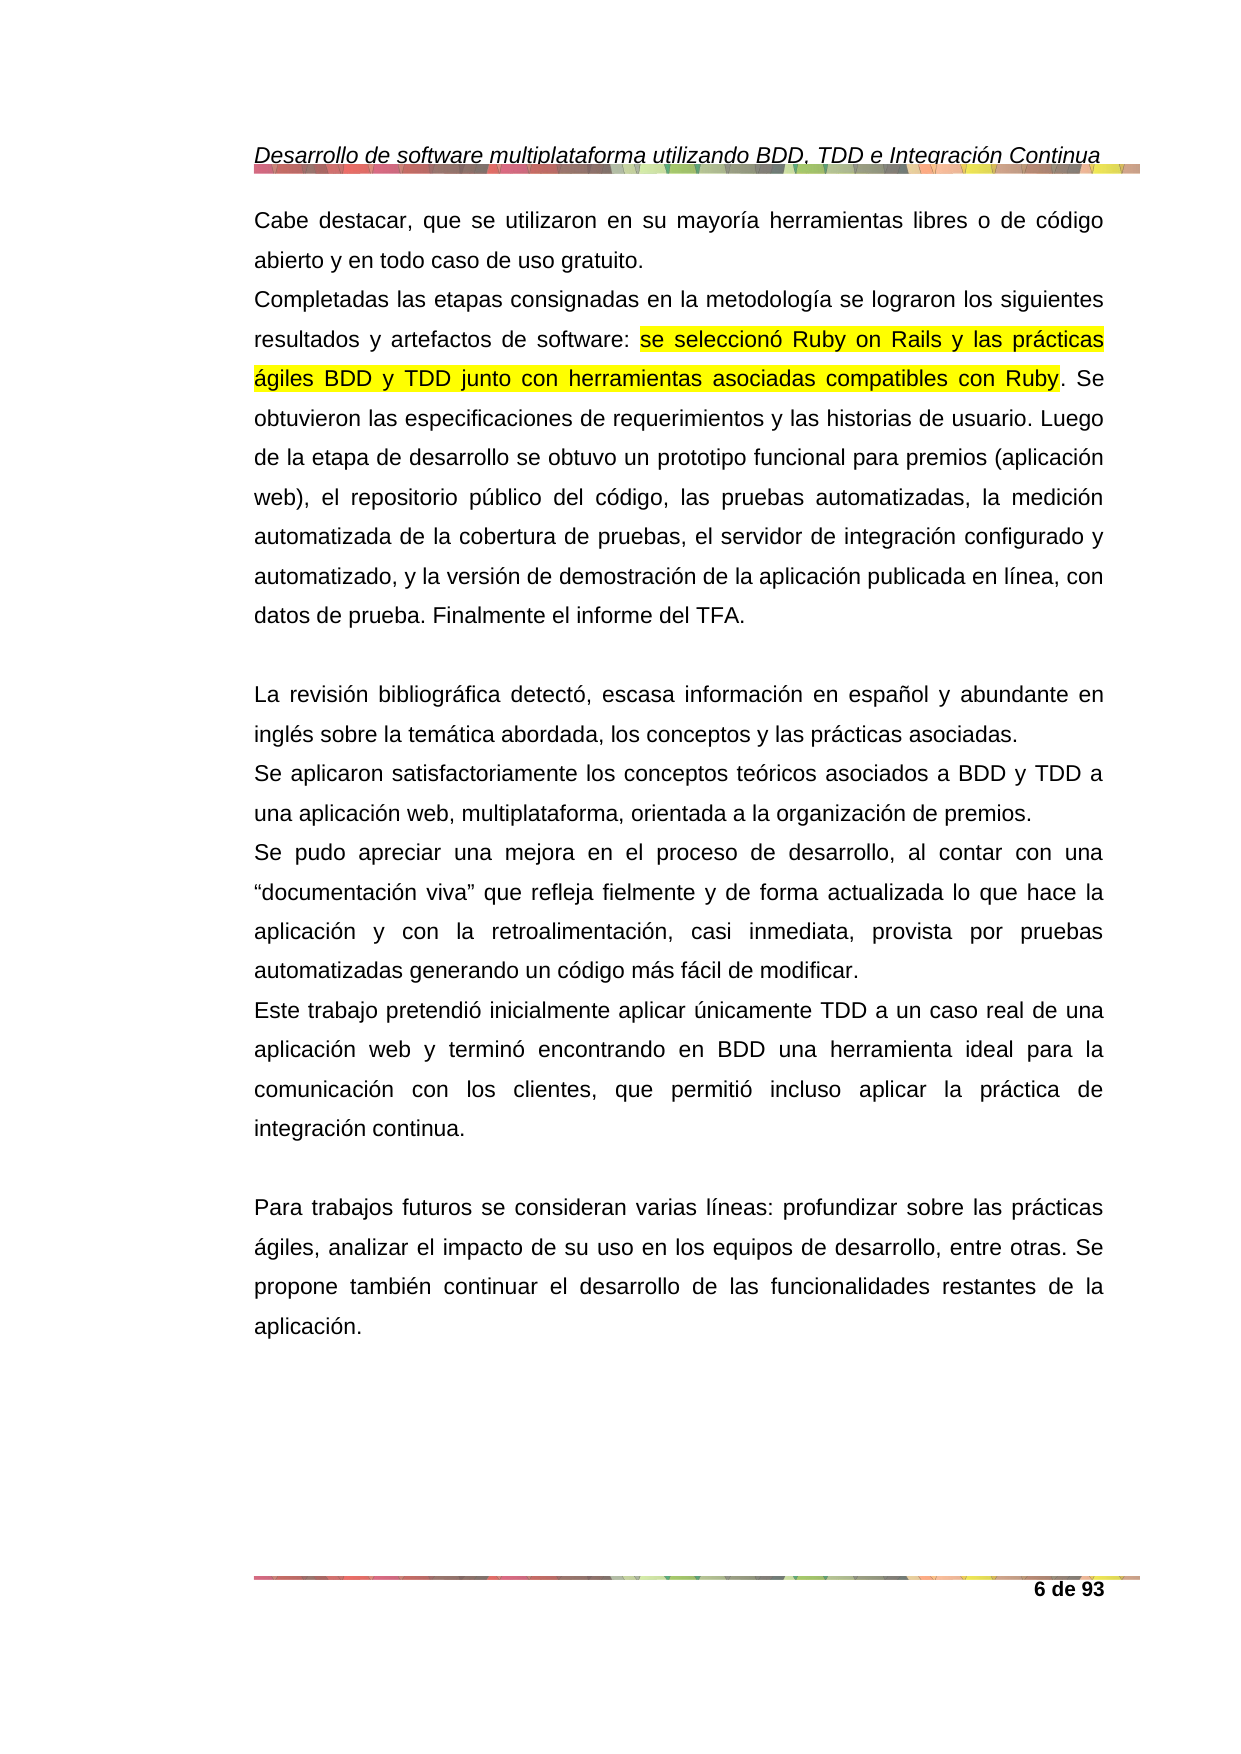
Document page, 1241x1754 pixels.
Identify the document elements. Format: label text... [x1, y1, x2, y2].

text Completadas las etapas consignadas en la metodología se lograron los siguientes resultados y artefactos de software: se seleccionó Ruby on Rails y las prácticas ágiles BDD y TDD junto con herramientas asociadas compatibles con Ruby. Se obtuvieron las especificaciones de requerimientos y las historias de usuario. Luego de la etapa de desarrollo se obtuvo un prototipo funcional para premios (aplicación web), el repositorio público del código, las pruebas automatizadas, la medición automatizada de la cobertura de pruebas, el servidor de integración configurado y automatizado, y la versión de demostración de la aplicación publicada en línea, con datos de prueba. Finalmente el informe del TFA. [254, 286, 1104, 628]
text Cabe destacar, que se utilizaron en su mayoría herramientas libres o de código abierto y en todo caso de uso gratuito. [254, 207, 1104, 273]
text Este trabajo pretendió inicialmente aplicar únicamente TDD a un caso real de una aplicación web y terminó encontrando en BDD una herramienta ideal para la comunicación con los clientes, que permitió incluso aplicar la práctica de integración continua. [254, 997, 1104, 1142]
text Se aplicaron satisfactoriamente los conceptos teóricos asociados a BDD y TDD a una aplicación web, multiplataforma, orientada a la organización de premios. [254, 760, 1104, 826]
text Se pudo apreciar una mejora en el proceso de desarrollo, al contar con una “documentación viva” que refleja fielmente y de forma actualizada lo que hace la aplicación y con la retroalimentación, casi inmediata, provista por pruebas automatizadas generando un código más fácil de modificar. [254, 839, 1104, 984]
text Para trabajos futuros se consideran varias líneas: profundizar sobre las prácticas ágiles, analizar el impacto de su uso en los equipos de desarrollo, entre otras. Se propone también continuar el desarrollo de las funcionalidades restantes de la aplicación. [254, 1194, 1104, 1339]
text La revisión bibliográfica detectó, escasa información en español y abundante en inglés sobre la temática abordada, los conceptos y las prácticas asociadas. [254, 681, 1104, 747]
